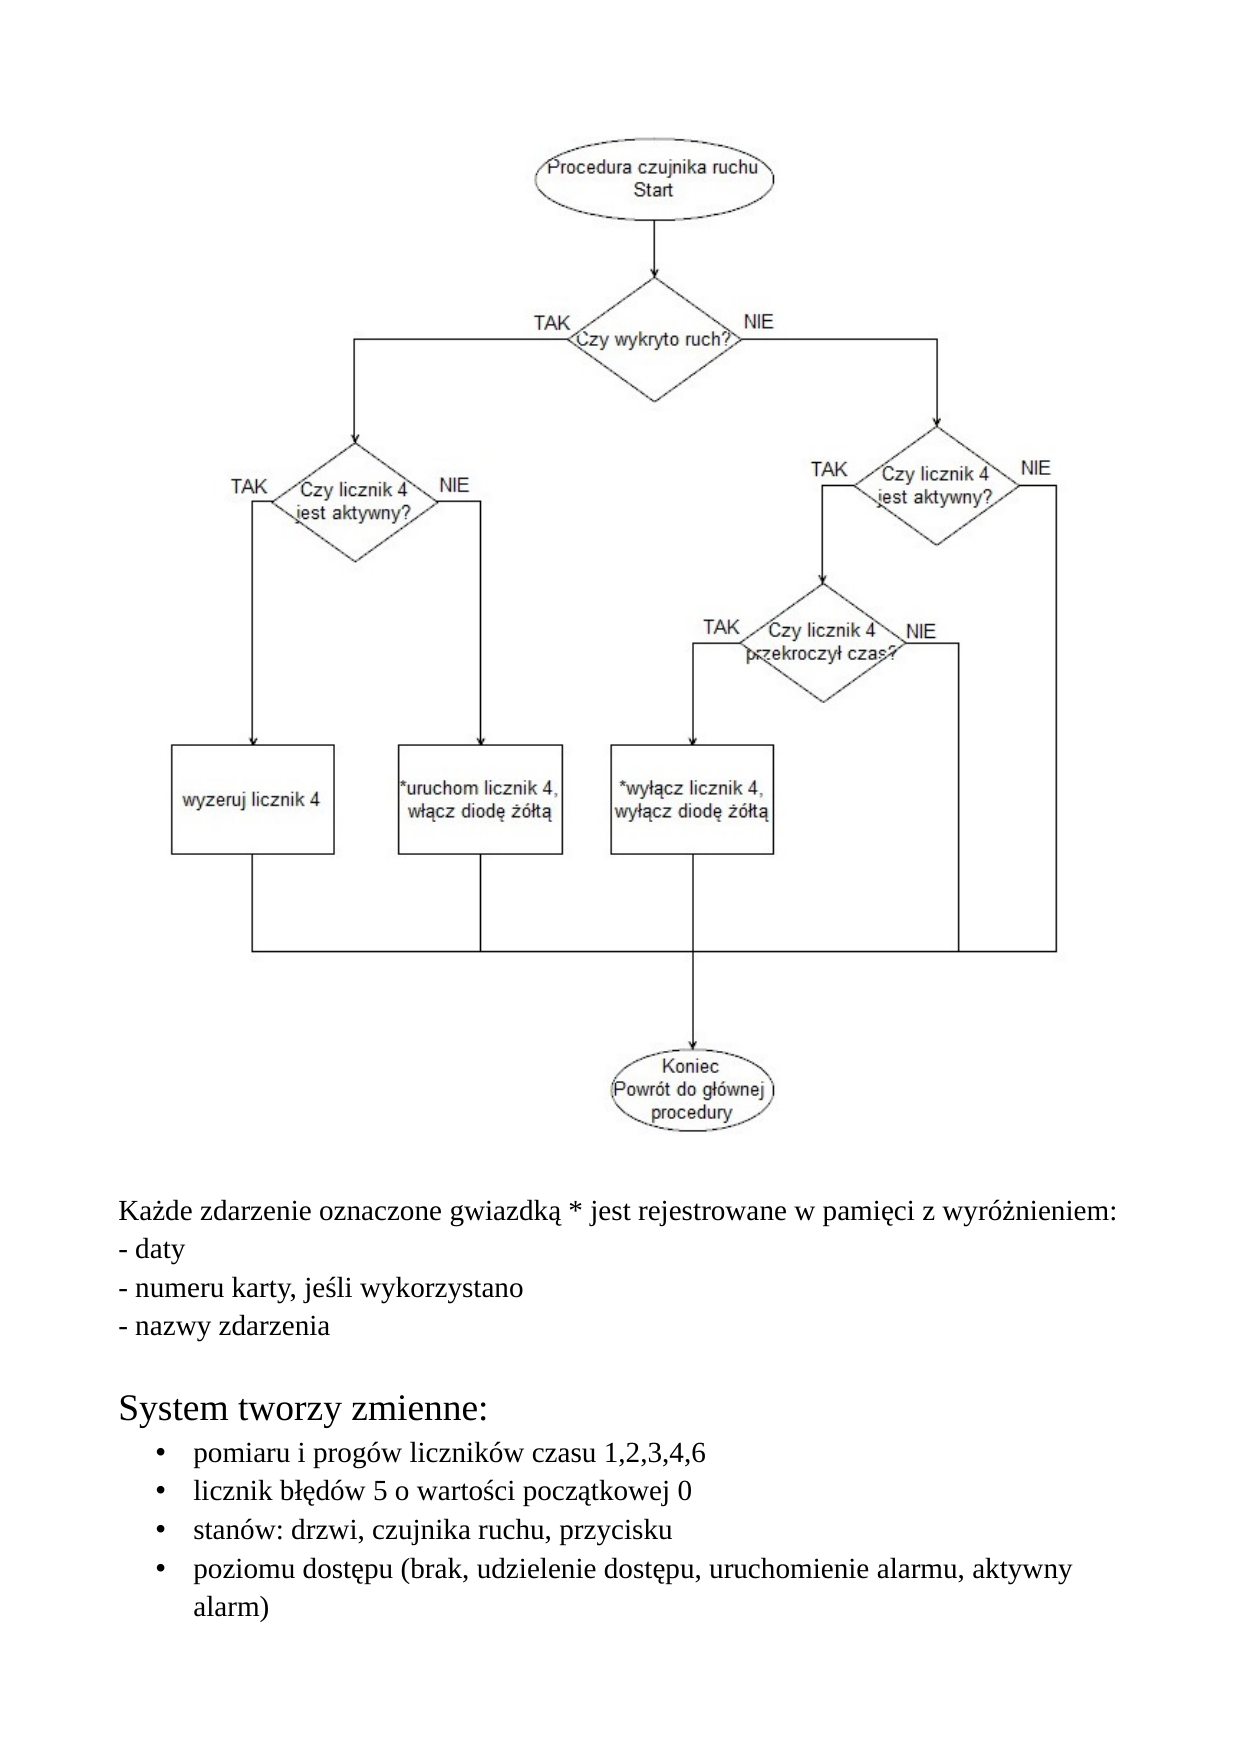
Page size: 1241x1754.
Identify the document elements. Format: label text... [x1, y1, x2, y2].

text - nazwy zdarzenia [118, 1308, 1122, 1342]
text - numeru karty, jeśli wykorzystano [118, 1270, 1122, 1303]
list stanów: drzwi, czujnika ruchu, przycisku [156, 1512, 1122, 1546]
picture [144, 125, 1096, 1149]
list poziomu dostępu (brak, udzielenie dostępu, uruchomienie alarmu, aktywny alarm) [156, 1551, 1122, 1623]
text Każde zdarzenie oznaczone gwiazdką * jest rejestrowane w pamięci z wyróżnieniem: [118, 1193, 1122, 1226]
list pomiaru i progów liczników czasu 1,2,3,4,6 [156, 1435, 1122, 1468]
text - daty [118, 1231, 1122, 1265]
list licznik błędów 5 o wartości początkowej 0 [156, 1473, 1122, 1507]
text System tworzy zmienne: [118, 1385, 1122, 1428]
